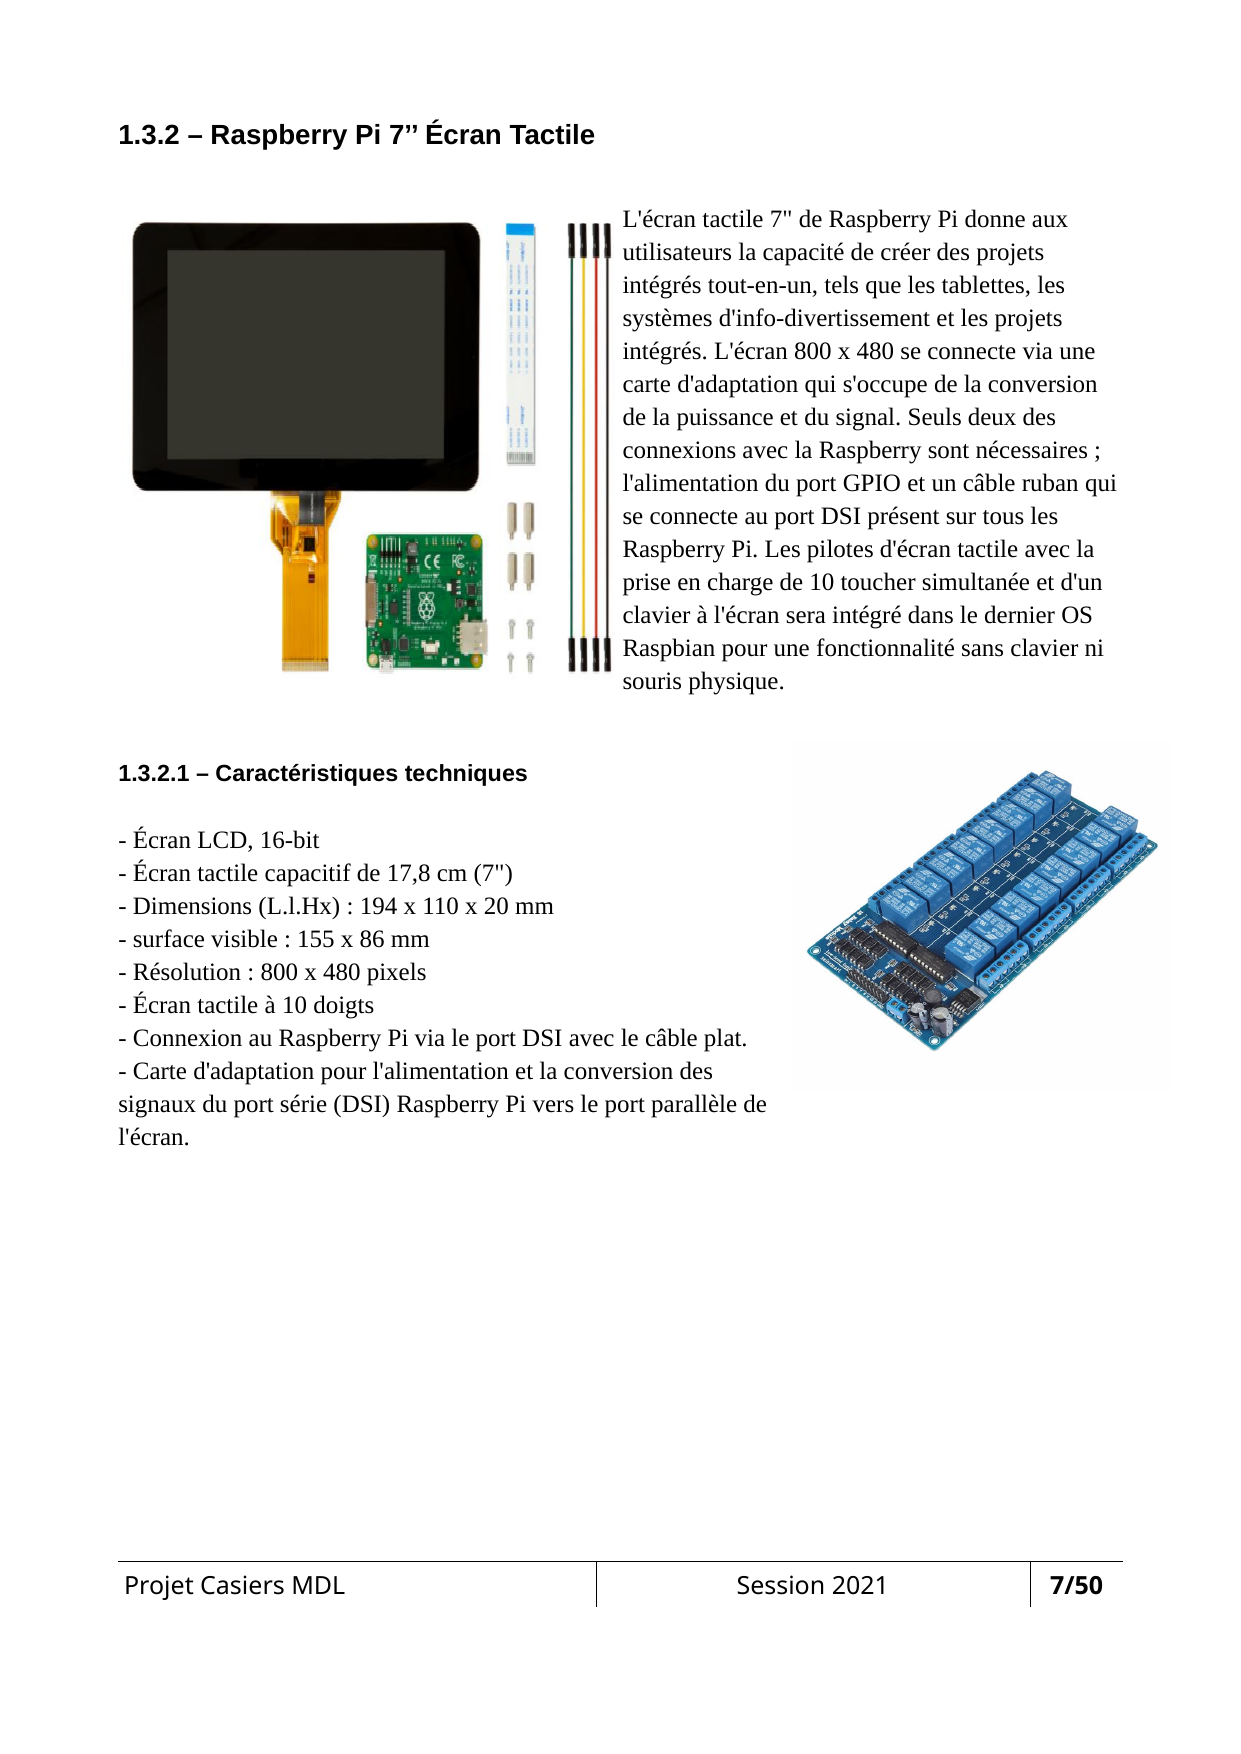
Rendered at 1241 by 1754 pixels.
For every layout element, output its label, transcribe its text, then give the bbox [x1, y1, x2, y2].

picture [111, 201, 623, 694]
text L'écran tactile 7" de Raspberry Pi donne aux utilisateurs la capacité de créer des projets intégrés tout-en-un, tels que les tablettes, les systèmes d'info-divertissement et les projets intégrés. L'écran 800 x 480 se connecte via une carte d'adaptation qui s'occupe de la conversion de la puissance et du signal. Seuls deux des connexions avec la Raspberry sont nécessaires ; l'alimentation du port GPIO et un câble ruban qui se connecte au port DSI présent sur tous les Raspberry Pi. Les pilotes d'écran tactile avec la prise en charge de 10 toucher simultanée et d'un clavier à l'écran sera intégré dans le dernier OS Raspbian pour une fonctionnalité sans clavier ni souris physique. [118, 204, 1122, 695]
picture [792, 740, 1173, 1090]
subtitle 1.3.2.1 – Caractéristiques techniques [118, 759, 792, 786]
text - Écran tactile capacitif de 17,8 cm (7") - Dimensions (L.l.Hx) : 194 x 110 x 20 mm - surface visible : 155 x 86 mm - Résolution : 800 x 480 pixels - Écran tactile à 10 doigts - Connexion au Raspberry Pi via le port DSI avec le câble plat. - Carte d'adaptation pour l'alimentation et la conversion des signaux du port série (DSI) Raspberry Pi vers le port parallèle de l'écran. [118, 858, 1122, 1151]
text - Écran LCD, 16-bit [118, 825, 792, 854]
subtitle 1.3.2 – Raspberry Pi 7’’ Écran Tactile [118, 118, 1122, 150]
